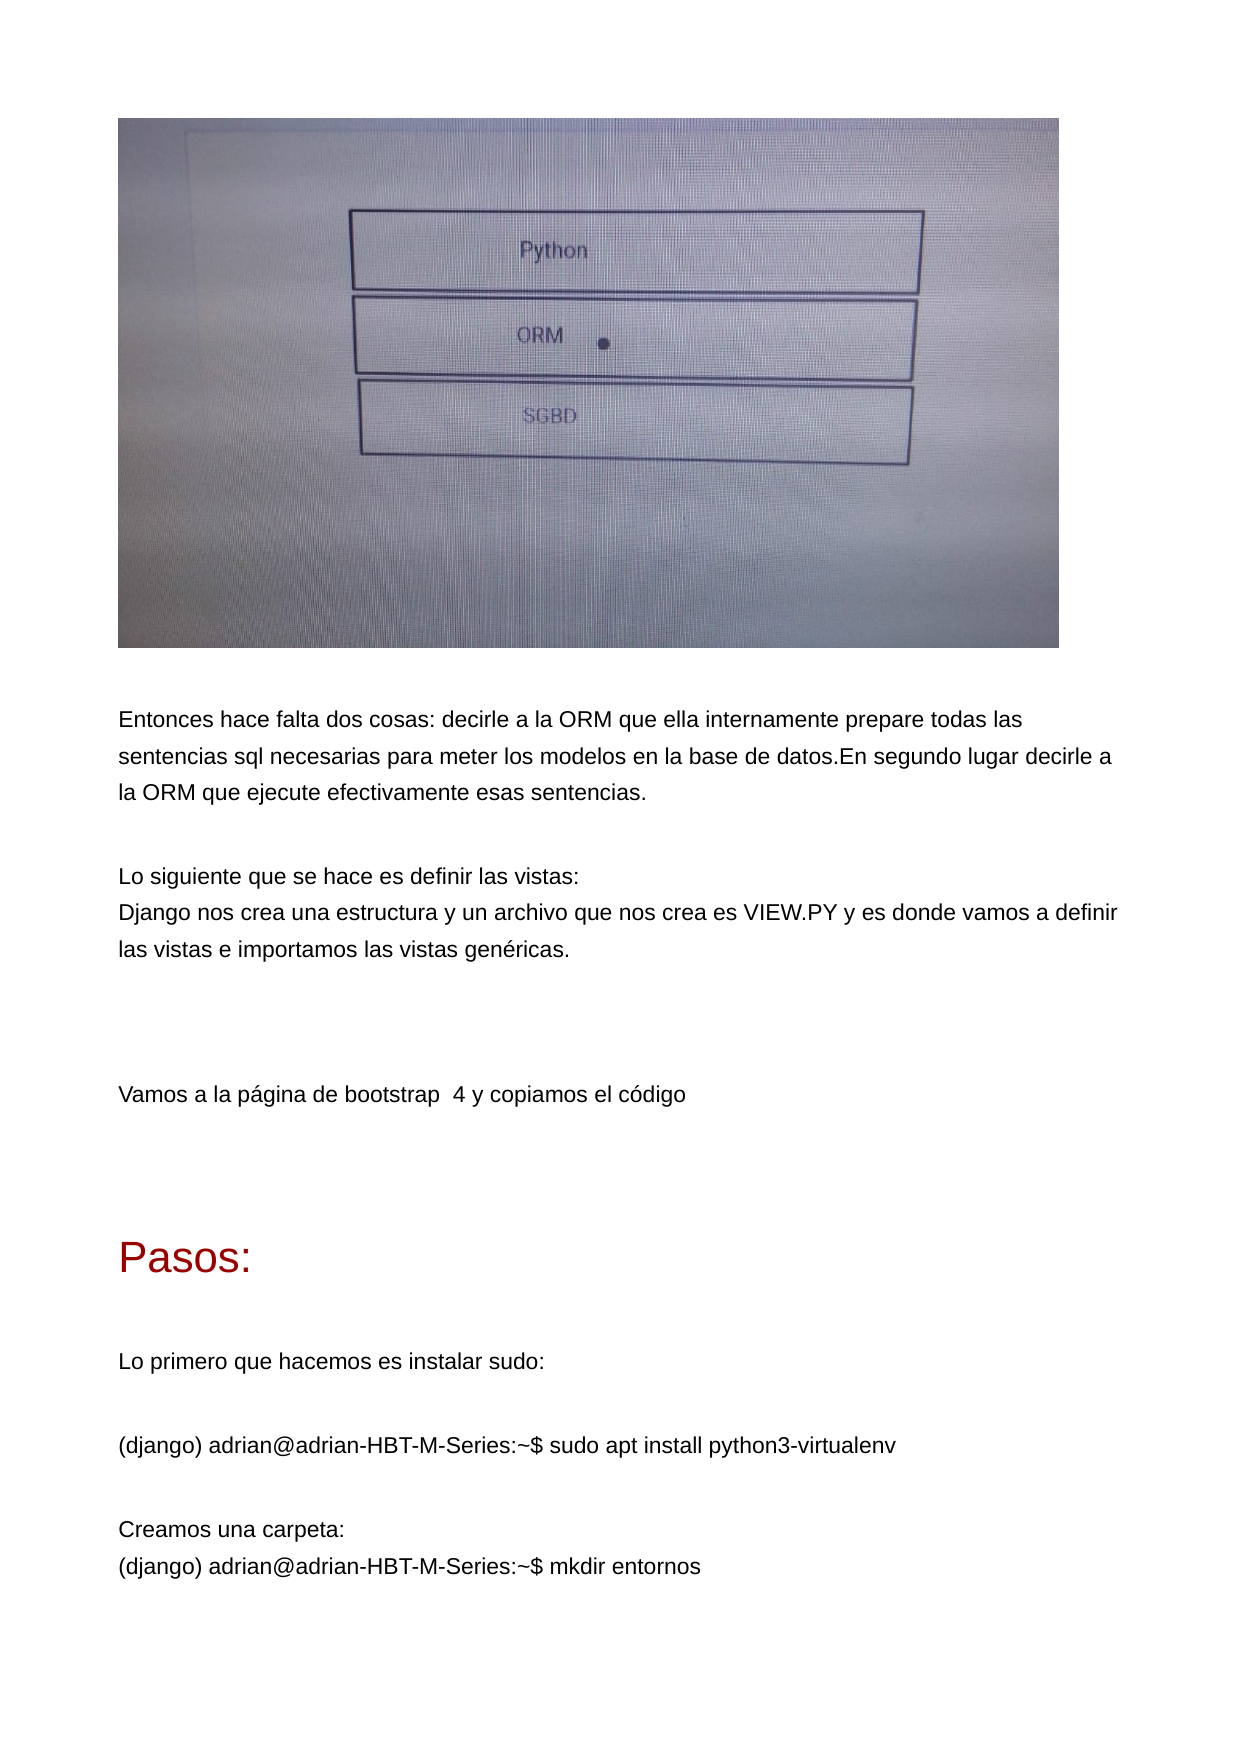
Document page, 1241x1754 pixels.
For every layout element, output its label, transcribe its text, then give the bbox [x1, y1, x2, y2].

text Lo siguiente que se hace es definir las vistas: [118, 863, 1122, 889]
text Creamos una carpeta: [118, 1516, 1122, 1543]
text Vamos a la página de bootstrap 4 y copiamos el código [118, 1081, 1122, 1108]
text Django nos crea una estructura y un archivo que nos crea es VIEW.PY y es donde vamos a definir las vistas e importamos las vistas genéricas. [118, 899, 1122, 962]
text Pasos: [118, 1231, 1122, 1282]
text (django) adrian@adrian-HBT-M-Series:~$ mkdir entornos [118, 1553, 1122, 1579]
text (django) adrian@adrian-HBT-M-Series:~$ sudo apt install python3-virtualenv [118, 1432, 1122, 1459]
picture [118, 118, 1059, 648]
text Entonces hace falta dos cosas: decirle a la ORM que ella internamente prepare todas las sentencias sql necesarias para meter los modelos en la base de datos.En segundo lugar decirle a la ORM que ejecute efectivamente esas sentencias. [118, 706, 1122, 805]
text Lo primero que hacemos es instalar sudo: [118, 1348, 1122, 1375]
